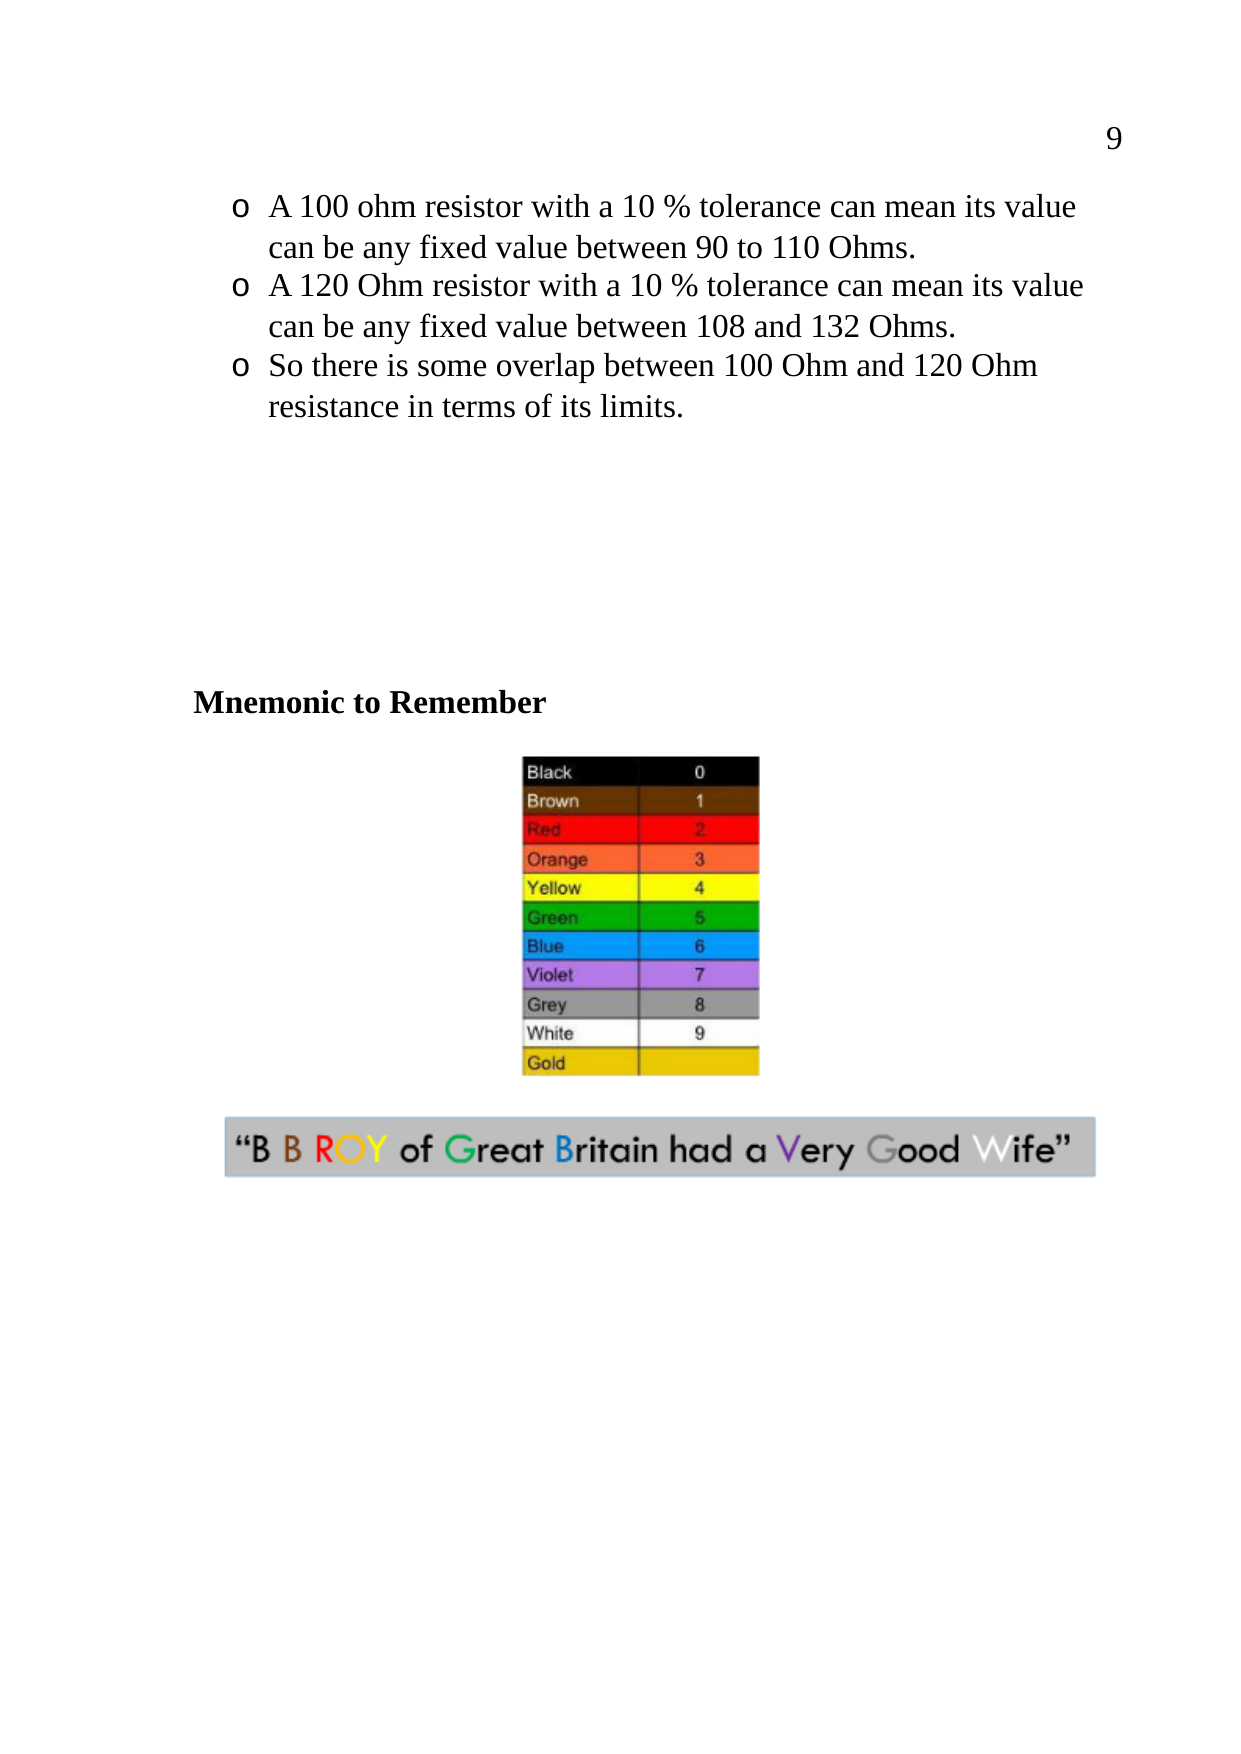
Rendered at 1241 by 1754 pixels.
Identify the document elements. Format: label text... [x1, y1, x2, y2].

list A 100 ohm resistor with a 10 % tolerance can mean its value can be any fixed value between 90 to 110 Ohms. [231, 186, 1122, 266]
picture [211, 749, 1104, 1203]
list A 120 Ohm resistor with a 10 % tolerance can mean its value can be any fixed value between 108 and 132 Ohms. [231, 266, 1122, 345]
list So there is some overlap between 100 Ohm and 120 Ohm resistance in terms of its limits. [231, 345, 1122, 425]
text Mnemonic to Remember [193, 682, 1122, 721]
